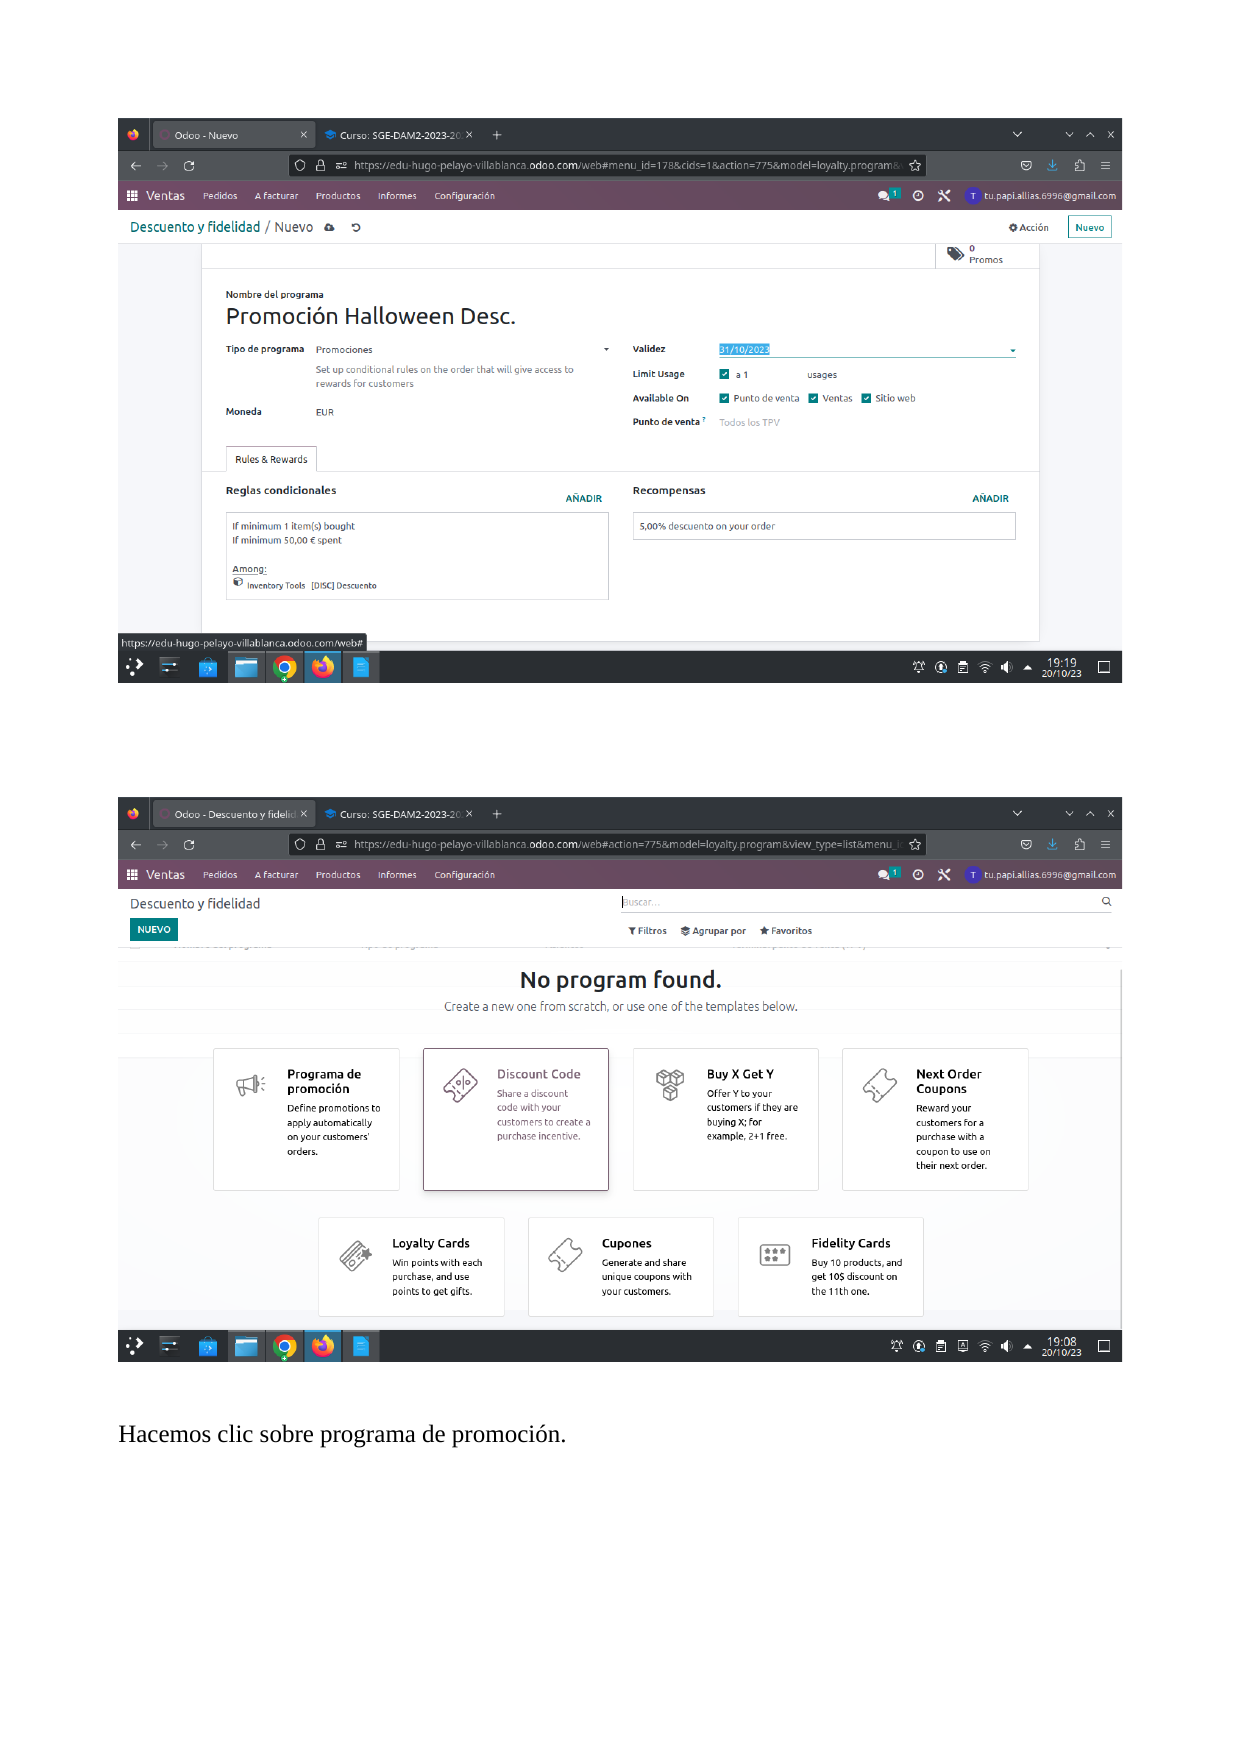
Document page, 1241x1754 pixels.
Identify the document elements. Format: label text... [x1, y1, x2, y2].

text Hacemos clic sobre programa de promoción. [118, 1419, 1122, 1448]
picture [118, 797, 1123, 1362]
picture [118, 118, 1123, 683]
